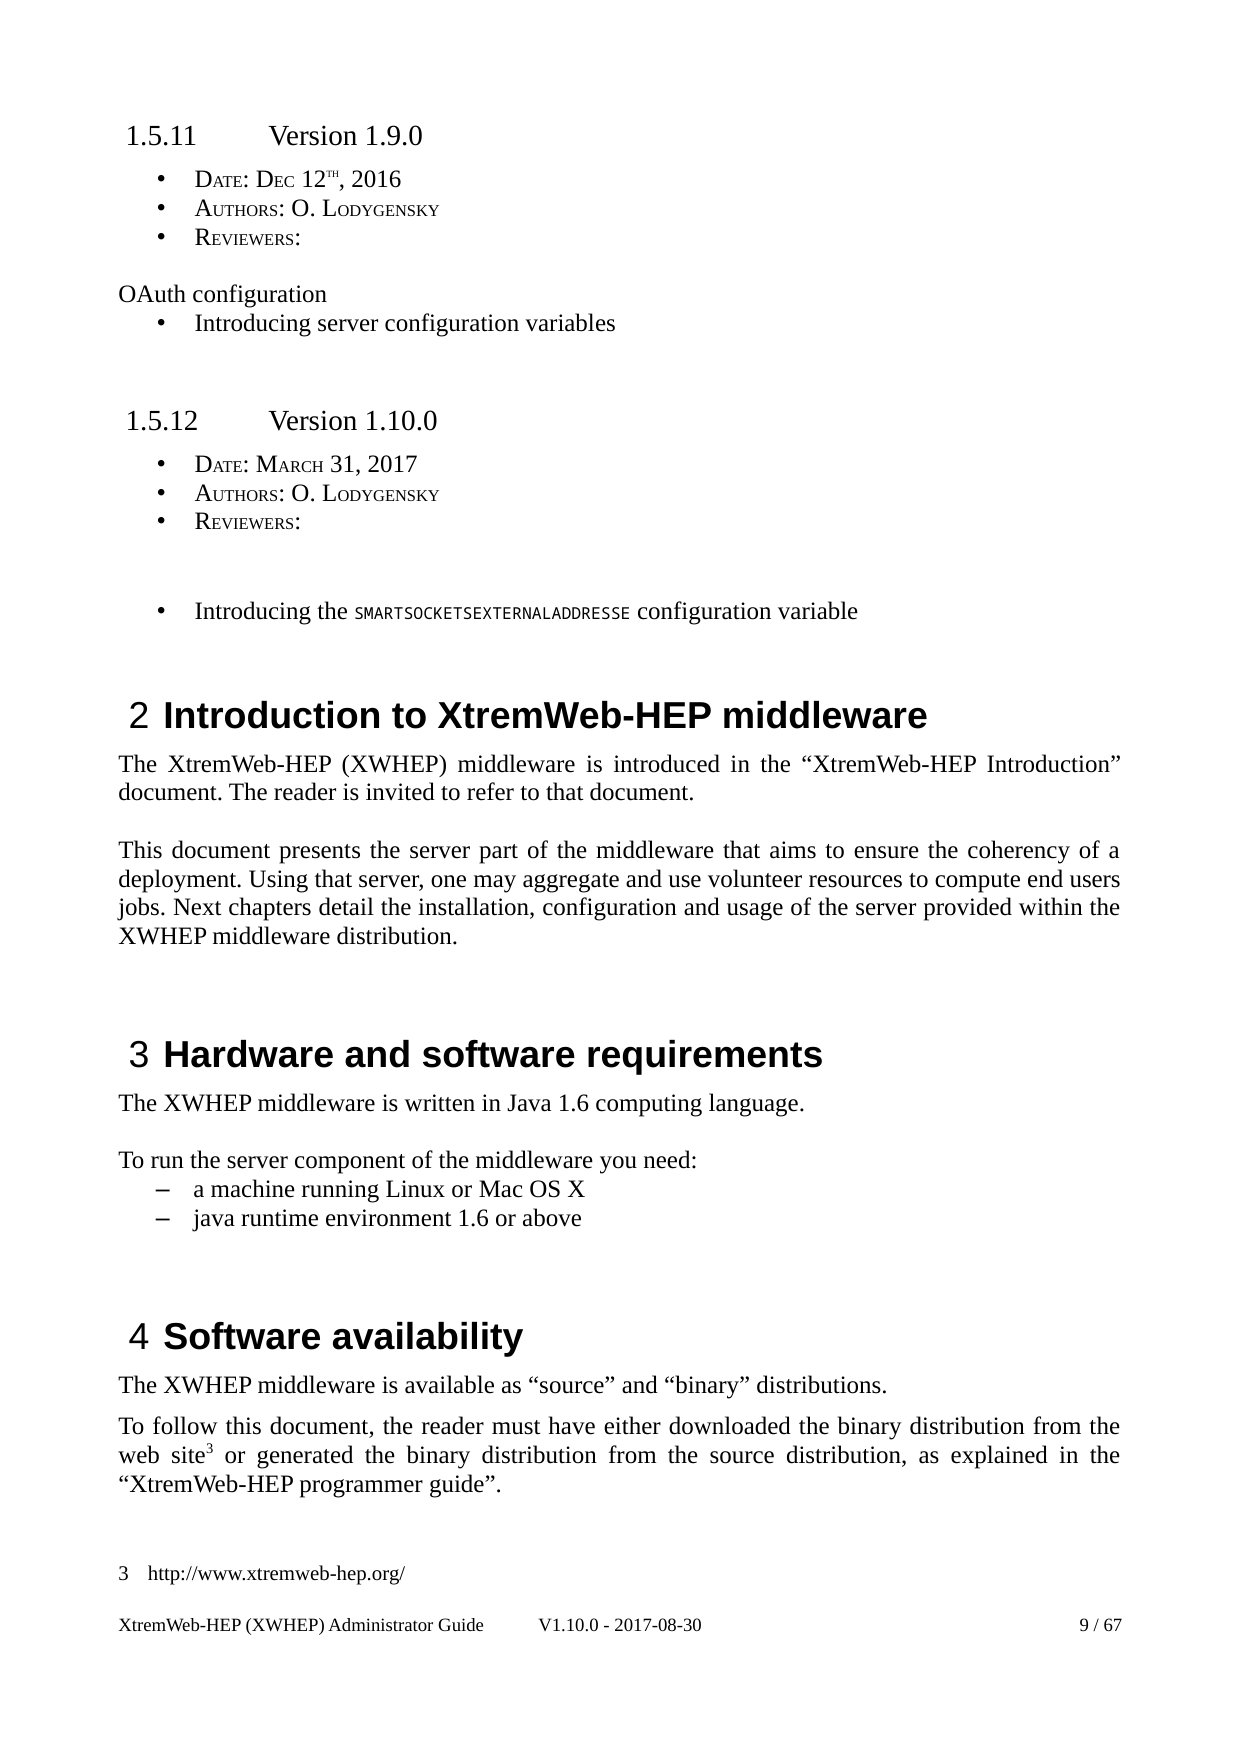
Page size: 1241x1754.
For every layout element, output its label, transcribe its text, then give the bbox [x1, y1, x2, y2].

list a machine running Linux or Mac OS X [156, 1174, 1122, 1203]
text The XWHEP middleware is available as “source” and “binary” distributions. [118, 1370, 1122, 1399]
list Authors: O. Lodygensky [157, 193, 1122, 222]
text To run the server component of the middleware you need: [118, 1146, 1122, 1174]
subtitle Hardware and software requirements [118, 1032, 1122, 1076]
list Date: March 31, 2017 [157, 449, 1122, 478]
text The XWHEP middleware is written in Java 1.6 computing language. [118, 1088, 1122, 1117]
text This document presents the server part of the middleware that aims to ensure the coherency of a deployment. Using that server, one may aggregate and use volunteer resources to compute end users jobs. Next chapters detail the installation, configuration and usage of the server provided within the XWHEP middleware distribution. [118, 835, 1122, 950]
list Reviewers: [157, 222, 1122, 250]
list Authors: O. Lodygensky [157, 478, 1122, 506]
text http://www.xtremweb-hep.org/ [118, 1561, 1122, 1585]
text OAuth configuration [118, 279, 1122, 308]
subtitle Software availability [118, 1314, 1122, 1357]
subtitle Introduction to XtremWeb-HEP middleware [118, 693, 1122, 736]
text To follow this document, the reader must have either downloaded the binary distribution from the web site or generated the binary distribution from the source distribution, as explained in the “XtremWeb-HEP programmer guide”. [118, 1411, 1122, 1497]
list java runtime environment 1.6 or above [156, 1203, 1122, 1232]
list Introducing the smartsocketsexternaladdresse configuration variable [157, 593, 1122, 627]
list Date: Dec 12th, 2016 [157, 164, 1122, 193]
subtitle Version 1.9.0 [118, 118, 1122, 152]
list Reviewers: [157, 506, 1122, 535]
text The XtremWeb-HEP (XWHEP) middleware is introduced in the “XtremWeb-HEP Introduction” document. The reader is invited to refer to that document. [118, 749, 1122, 806]
subtitle Version 1.10.0 [118, 403, 1122, 436]
list Introducing server configuration variables [157, 308, 1122, 337]
